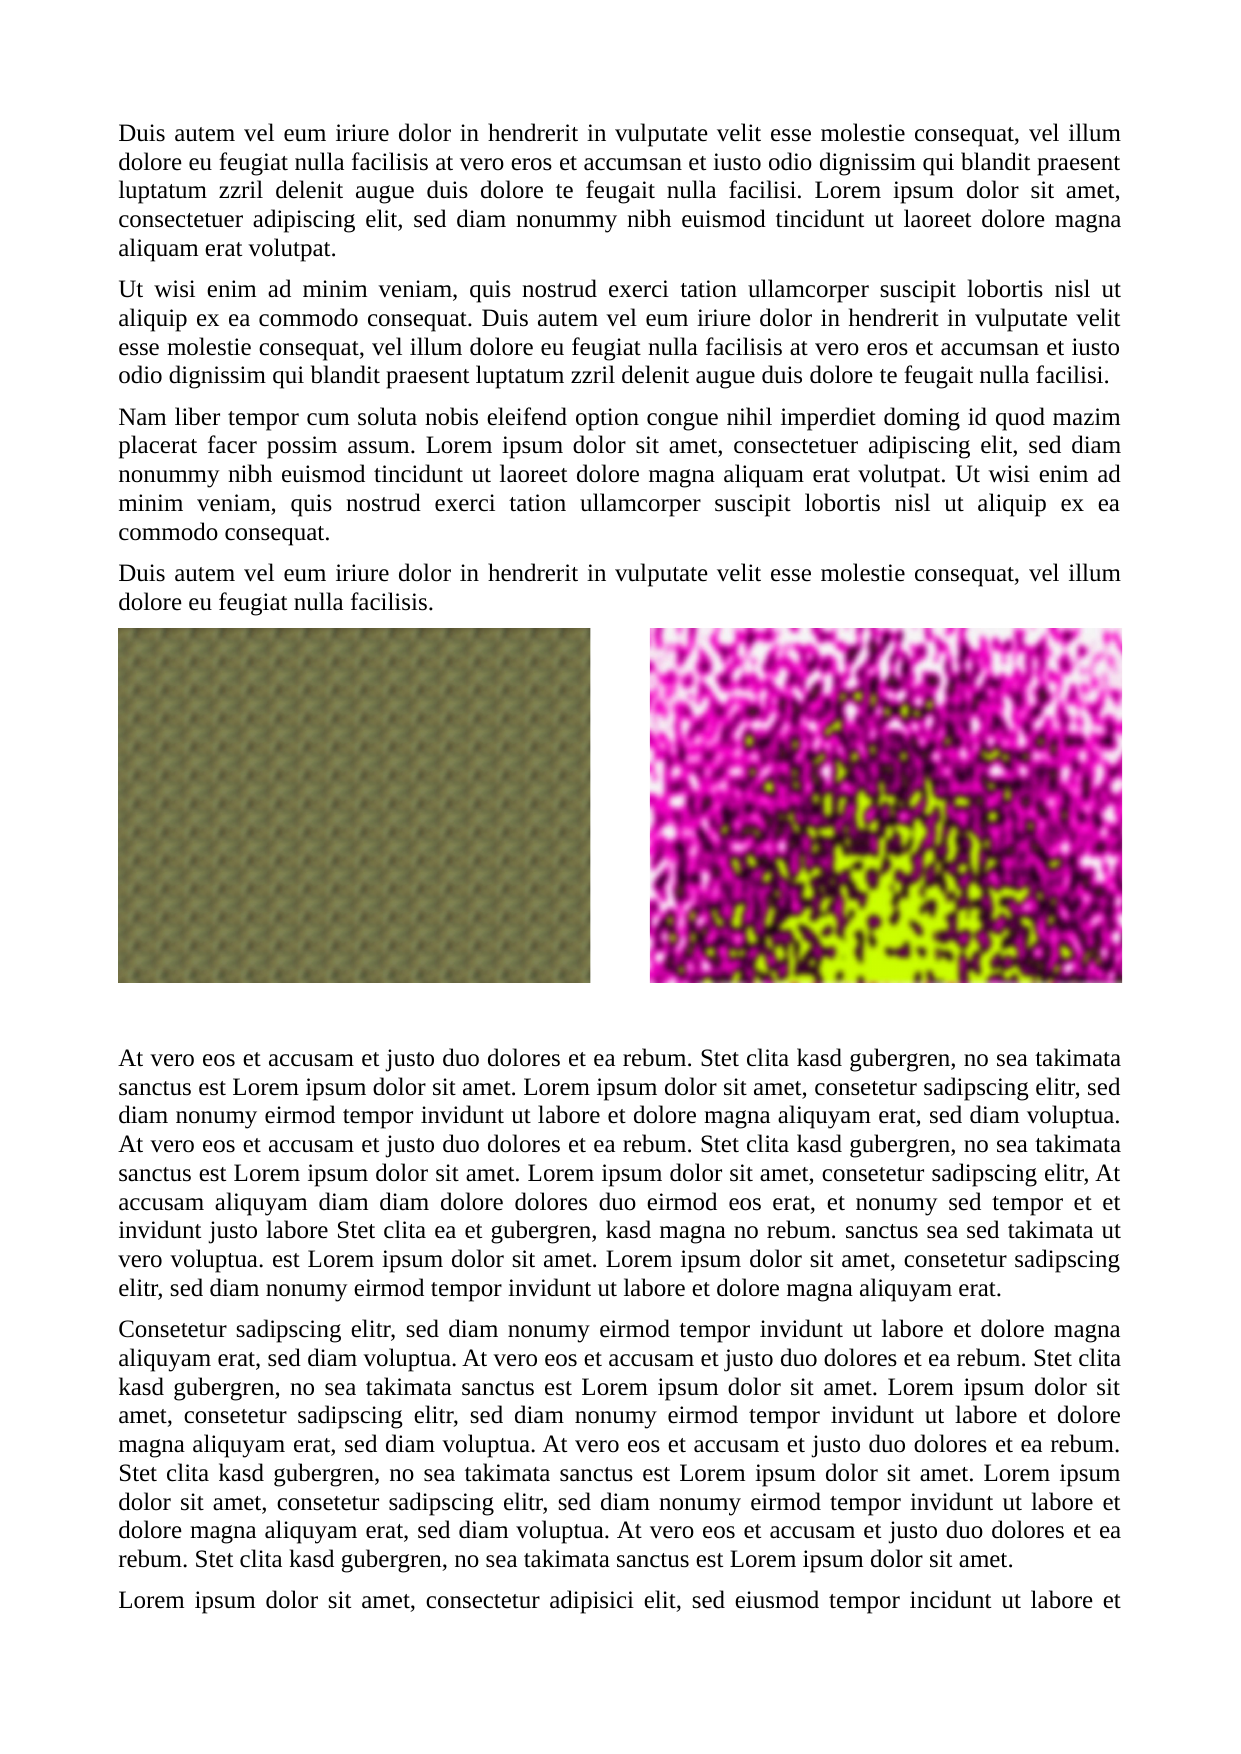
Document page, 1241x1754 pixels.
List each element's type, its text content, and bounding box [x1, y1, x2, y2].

text Ut wisi enim ad minim veniam, quis nostrud exerci tation ullamcorper suscipit lobortis nisl ut aliquip ex ea commodo consequat. Duis autem vel eum iriure dolor in hendrerit in vulputate velit esse molestie consequat, vel illum dolore eu feugiat nulla facilisis at vero eros et accumsan et iusto odio dignissim qui blandit praesent luptatum zzril delenit augue duis dolore te feugait nulla facilisi. [118, 274, 1122, 389]
picture [649, 628, 1123, 983]
text Duis autem vel eum iriure dolor in hendrerit in vulputate velit esse molestie consequat, vel illum dolore eu feugiat nulla facilisis at vero eros et accumsan et iusto odio dignissim qui blandit praesent luptatum zzril delenit augue duis dolore te feugait nulla facilisi. Lorem ipsum dolor sit amet, consectetuer adipiscing elit, sed diam nonummy nibh euismod tincidunt ut laoreet dolore magna aliquam erat volutpat. [118, 118, 1122, 262]
picture [118, 628, 591, 983]
text Nam liber tempor cum soluta nobis eleifend option congue nihil imperdiet doming id quod mazim placerat facer possim assum. Lorem ipsum dolor sit amet, consectetuer adipiscing elit, sed diam nonummy nibh euismod tincidunt ut laoreet dolore magna aliquam erat volutpat. Ut wisi enim ad minim veniam, quis nostrud exerci tation ullamcorper suscipit lobortis nisl ut aliquip ex ea commodo consequat. [118, 402, 1122, 546]
text Lorem ipsum dolor sit amet, consectetur adipisici elit, sed eiusmod tempor incidunt ut labore et [118, 1586, 1122, 1614]
text Duis autem vel eum iriure dolor in hendrerit in vulputate velit esse molestie consequat, vel illum dolore eu feugiat nulla facilisis. [118, 558, 1122, 616]
text At vero eos et accusam et justo duo dolores et ea rebum. Stet clita kasd gubergren, no sea takimata sanctus est Lorem ipsum dolor sit amet. Lorem ipsum dolor sit amet, consetetur sadipscing elitr, sed diam nonumy eirmod tempor invidunt ut labore et dolore magna aliquyam erat, sed diam voluptua. At vero eos et accusam et justo duo dolores et ea rebum. Stet clita kasd gubergren, no sea takimata sanctus est Lorem ipsum dolor sit amet. Lorem ipsum dolor sit amet, consetetur sadipscing elitr, At accusam aliquyam diam diam dolore dolores duo eirmod eos erat, et nonumy sed tempor et et invidunt justo labore Stet clita ea et gubergren, kasd magna no rebum. sanctus sea sed takimata ut vero voluptua. est Lorem ipsum dolor sit amet. Lorem ipsum dolor sit amet, consetetur sadipscing elitr, sed diam nonumy eirmod tempor invidunt ut labore et dolore magna aliquyam erat. [118, 1043, 1122, 1302]
text Consetetur sadipscing elitr, sed diam nonumy eirmod tempor invidunt ut labore et dolore magna aliquyam erat, sed diam voluptua. At vero eos et accusam et justo duo dolores et ea rebum. Stet clita kasd gubergren, no sea takimata sanctus est Lorem ipsum dolor sit amet. Lorem ipsum dolor sit amet, consetetur sadipscing elitr, sed diam nonumy eirmod tempor invidunt ut labore et dolore magna aliquyam erat, sed diam voluptua. At vero eos et accusam et justo duo dolores et ea rebum. Stet clita kasd gubergren, no sea takimata sanctus est Lorem ipsum dolor sit amet. Lorem ipsum dolor sit amet, consetetur sadipscing elitr, sed diam nonumy eirmod tempor invidunt ut labore et dolore magna aliquyam erat, sed diam voluptua. At vero eos et accusam et justo duo dolores et ea rebum. Stet clita kasd gubergren, no sea takimata sanctus est Lorem ipsum dolor sit amet. [118, 1314, 1122, 1573]
